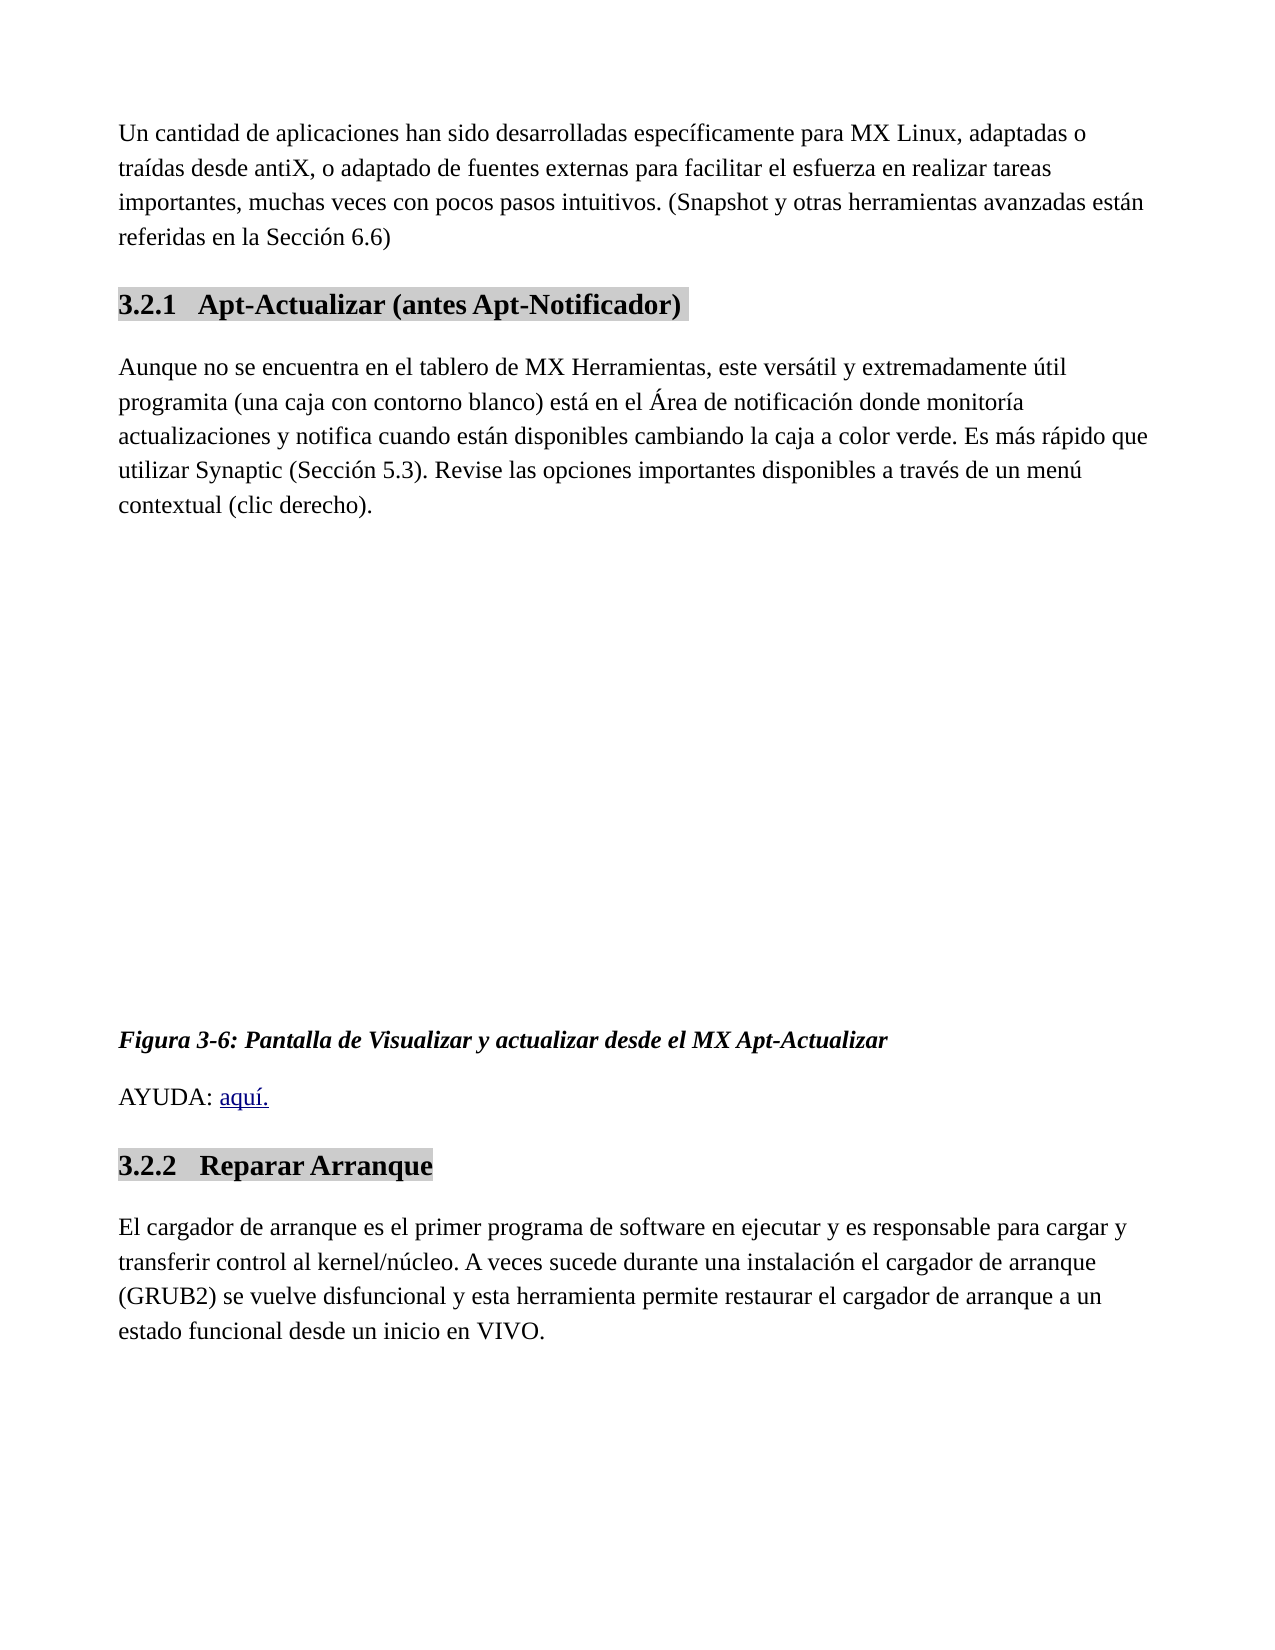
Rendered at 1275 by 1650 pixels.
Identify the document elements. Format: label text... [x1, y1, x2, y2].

text AYUDA: aquí. [118, 1082, 1157, 1111]
text Un cantidad de aplicaciones han sido desarrolladas específicamente para MX Linux, adaptadas o traídas desde antiX, o adaptado de fuentes externas para facilitar el esfuerza en realizar tareas importantes, muchas veces con pocos pasos intuitivos. (Snapshot y otras herramientas avanzadas están referidas en la Sección 6.6) [118, 118, 1157, 250]
subtitle 3.2.2 Reparar Arranque [433, 1148, 1157, 1181]
text Figura 3-6: Pantalla de Visualizar y actualizar desde el MX Apt-Actualizar [118, 1025, 1157, 1054]
text Aunque no se encuentra en el tablero de MX Herramientas, este versátil y extremadamente útil programita (una caja con contorno blanco) está en el Área de notificación donde monitoría actualizaciones y notifica cuando están disponibles cambiando la caja a color verde. Es más rápido que utilizar Synaptic (Sección 5.3). Revise las opciones importantes disponibles a través de un menú contextual (clic derecho). [118, 352, 1157, 519]
text El cargador de arranque es el primer programa de software en ejecutar y es responsable para cargar y transferir control al kernel/núcleo. A veces sucede durante una instalación el cargador de arranque (GRUB2) se vuelve disfuncional y esta herramienta permite restaurar el cargador de arranque a un estado funcional desde un inicio en VIVO. [118, 1212, 1142, 1344]
subtitle 3.2.1 Apt-Actualizar (antes Apt-Notificador) [689, 287, 1157, 321]
